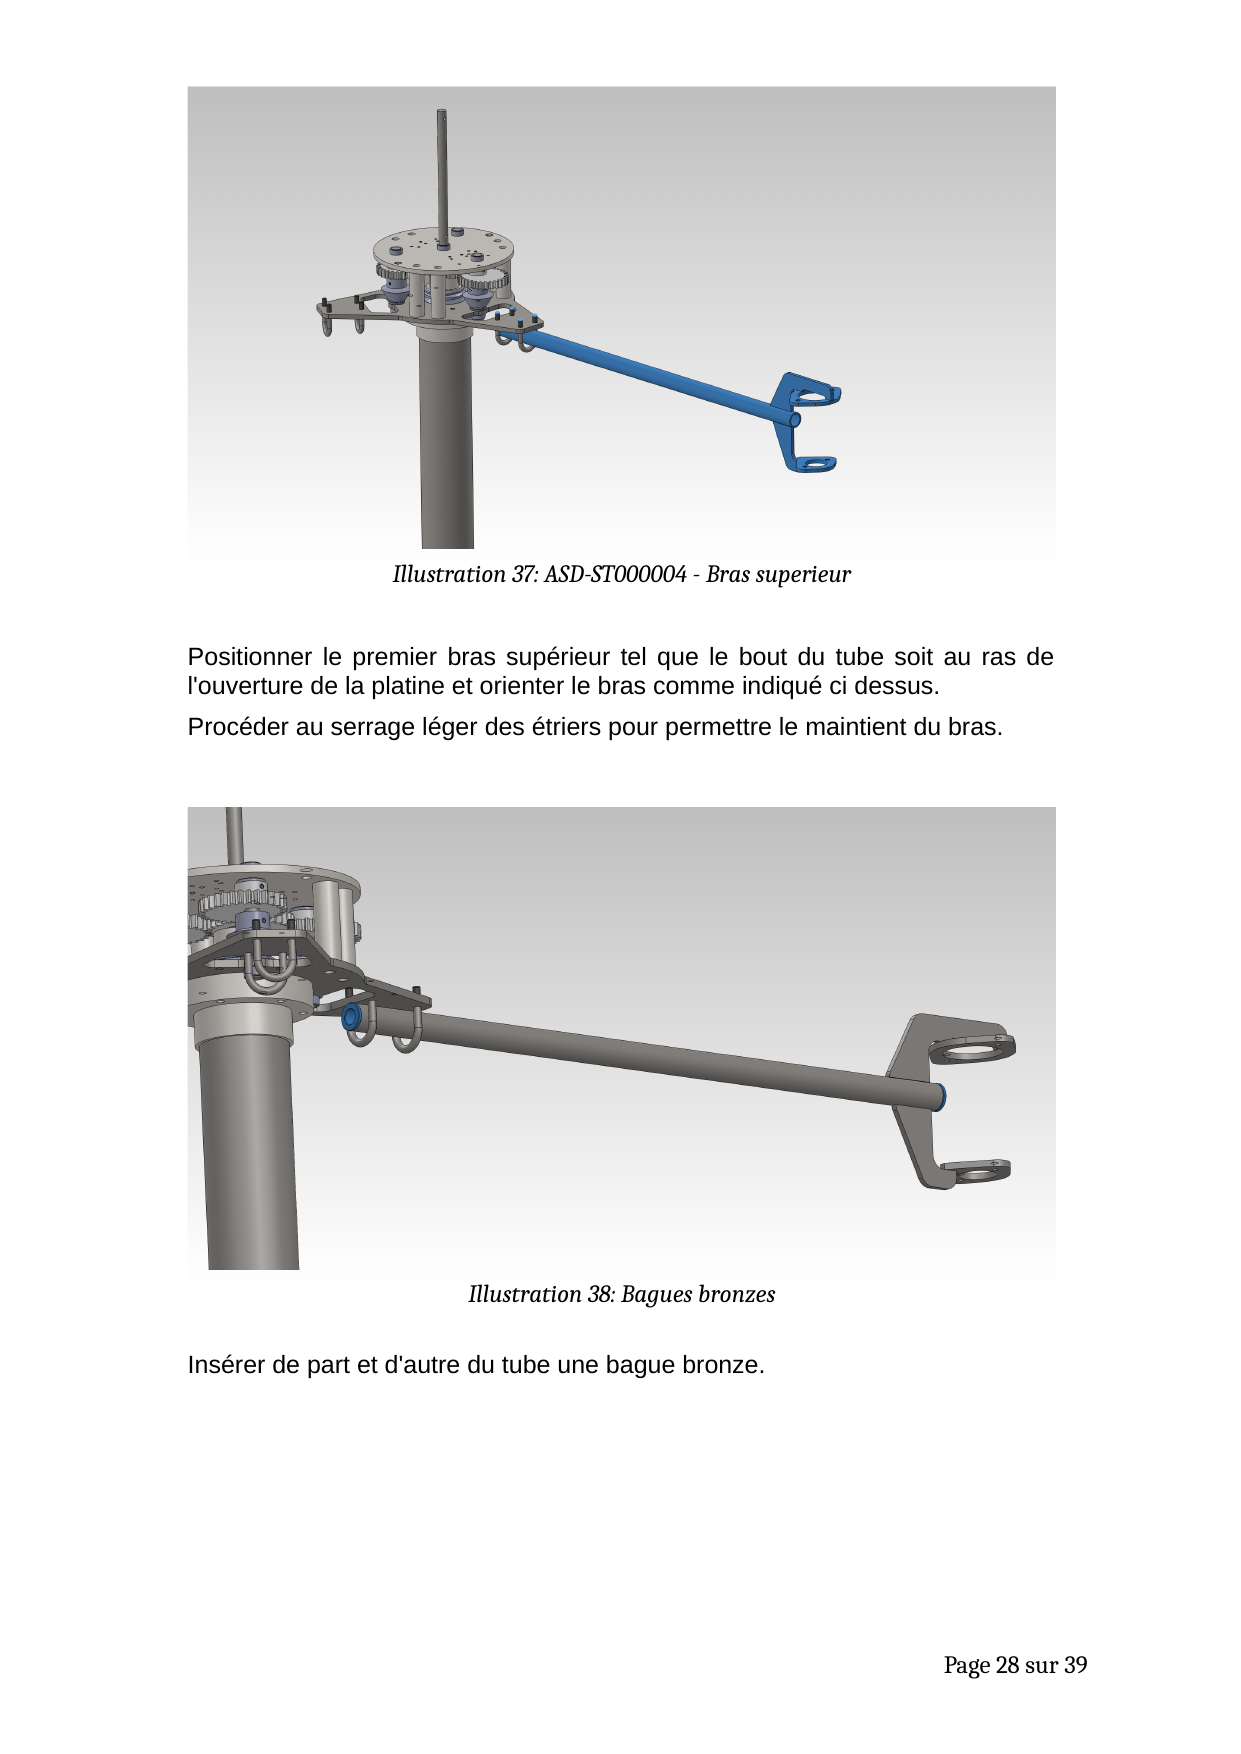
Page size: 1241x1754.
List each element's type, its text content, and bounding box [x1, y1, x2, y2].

text Procéder au serrage léger des étriers pour permettre le maintient du bras. [187, 712, 1056, 741]
text Insérer de part et d'autre du tube une bague bronze. [187, 1350, 1056, 1379]
text Illustration 38: Bagues bronzes [187, 1281, 1056, 1309]
picture [187, 86, 1056, 560]
text Illustration 37: ASD-ST000004 - Bras superieur [187, 560, 1056, 588]
text Positionner le premier bras supérieur tel que le bout du tube soit au ras de l'ouverture de la platine et orienter le bras comme indiqué ci dessus. [187, 642, 1056, 699]
picture [187, 807, 1056, 1281]
